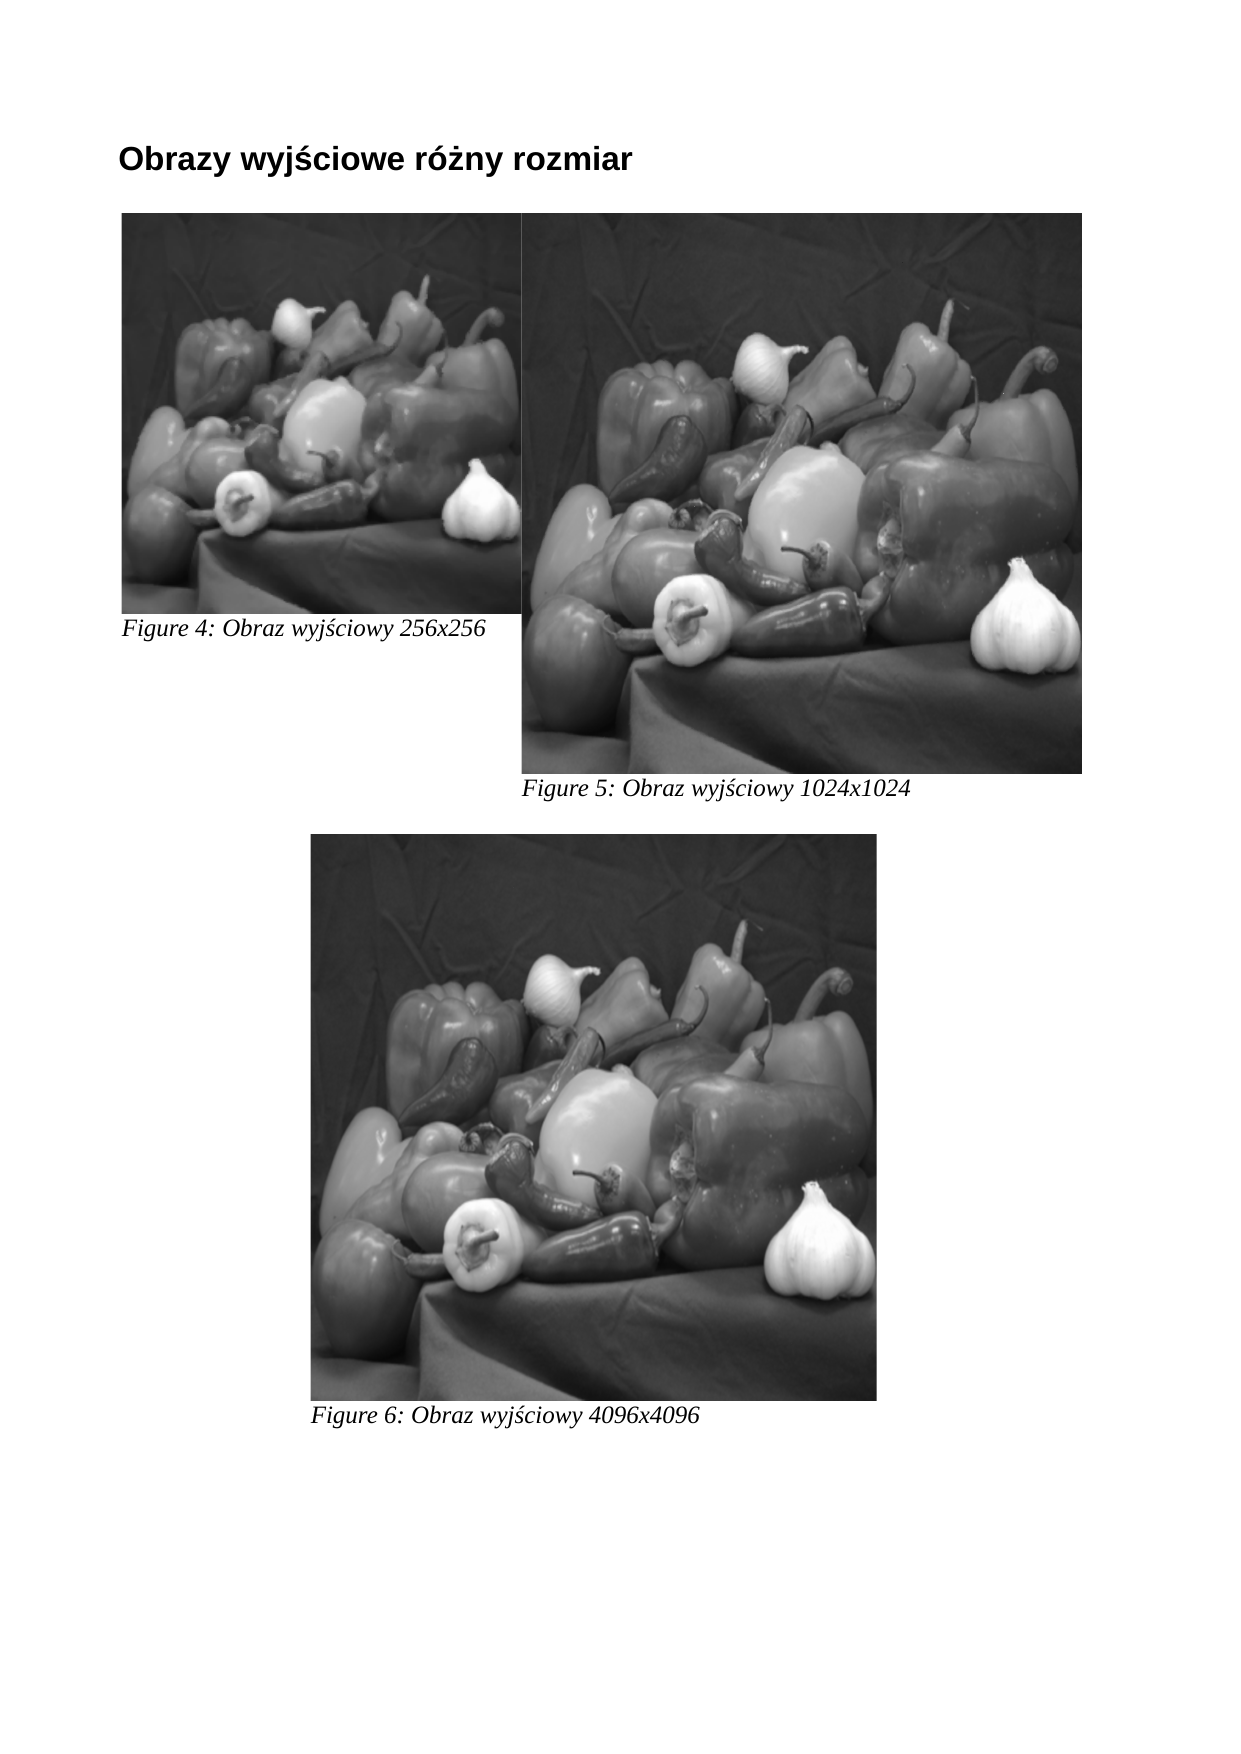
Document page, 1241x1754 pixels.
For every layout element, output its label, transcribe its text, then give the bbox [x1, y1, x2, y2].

picture [121, 213, 1082, 774]
text Figure 5: Obraz wyjściowy 1024x1024 [522, 774, 1082, 802]
text Figure 6: Obraz wyjściowy 4096x4096 [311, 1401, 877, 1429]
subtitle Obrazy wyjściowe różny rozmiar [118, 139, 1122, 177]
text Figure 4: Obraz wyjściowy 256x256 [122, 614, 521, 642]
picture [310, 834, 877, 1401]
